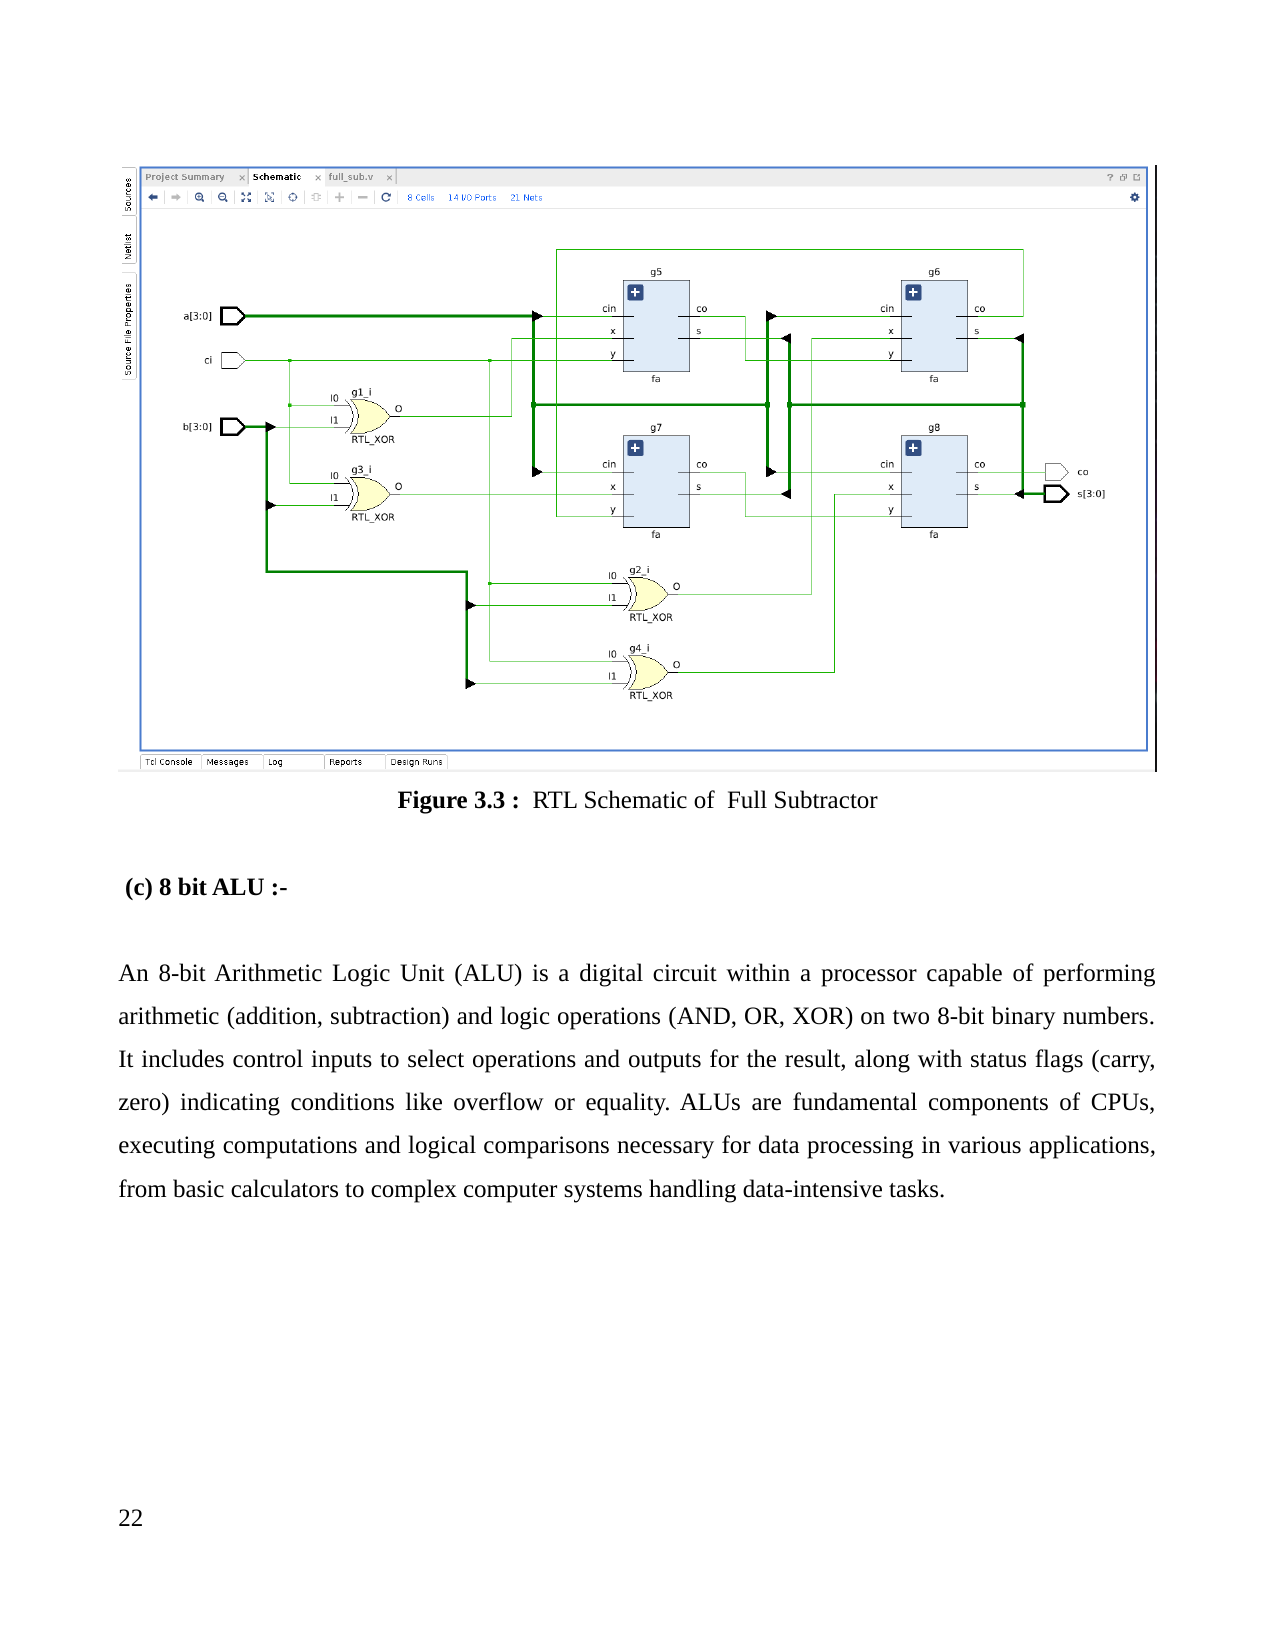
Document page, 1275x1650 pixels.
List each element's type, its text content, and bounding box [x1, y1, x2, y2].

text (c) 8 bit ALU :- [118, 872, 1157, 901]
text An 8-bit Arithmetic Logic Unit (ALU) is a digital circuit within a processor capable of performing arithmetic (addition, subtraction) and logic operations (AND, OR, XOR) on two 8-bit binary numbers. It includes control inputs to select operations and outputs for the result, along with status flags (carry, zero) indicating conditions like overflow or equality. ALUs are fundamental components of CPUs, executing computations and logical comparisons necessary for data processing in various applications, from basic calculators to complex computer systems handling data-intensive tasks. [118, 958, 1157, 1202]
picture [118, 165, 1157, 772]
text [118, 161, 1157, 165]
text Figure 3.3 : RTL Schematic of Full Subtractor [118, 772, 1157, 814]
